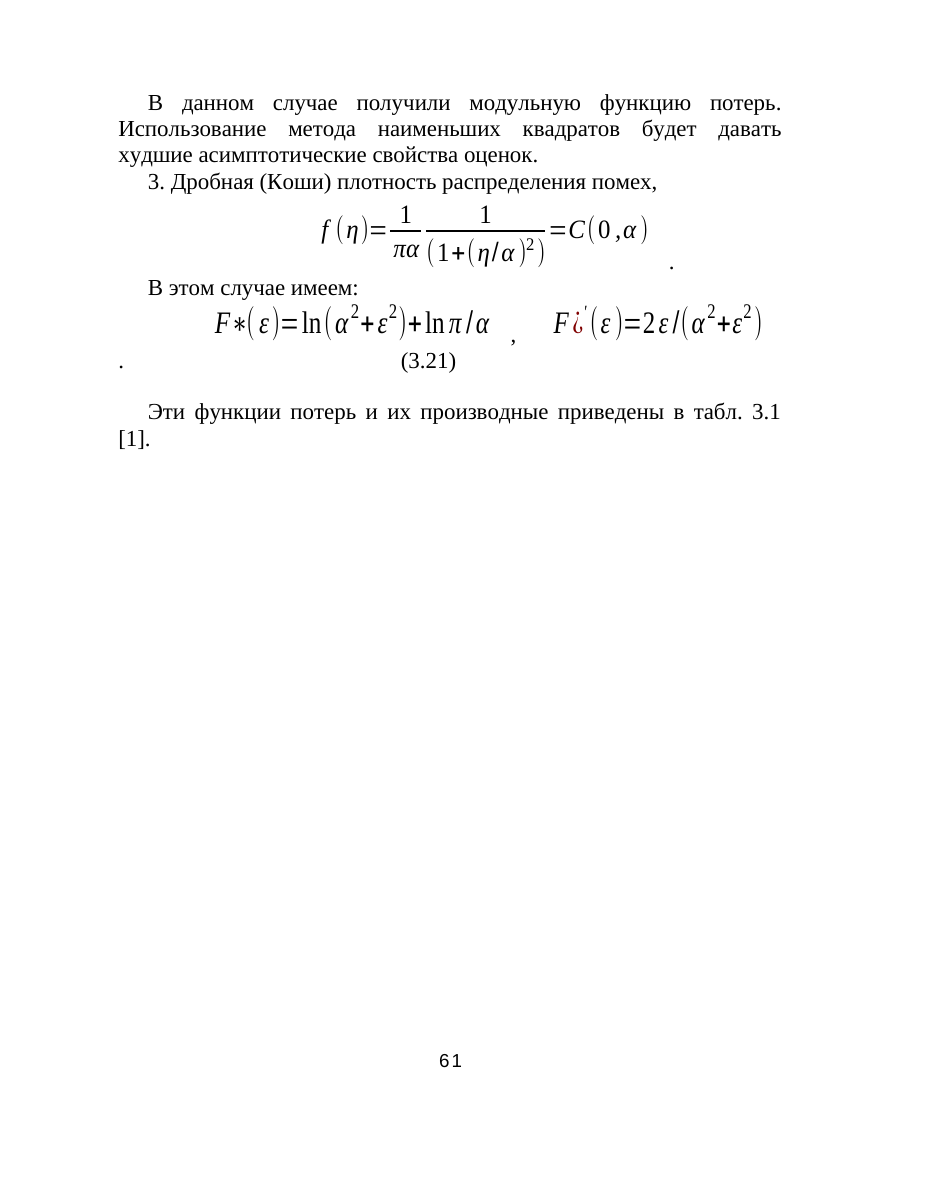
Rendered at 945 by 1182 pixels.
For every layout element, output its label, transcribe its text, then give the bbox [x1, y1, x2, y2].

text , . (3.21) [118, 300, 783, 373]
text 3. Дробная (Коши) плотность распределения помех, [118, 168, 783, 194]
text Эти функции потерь и их производные приведены в табл. 3.1 [1]. [118, 398, 783, 451]
text . [118, 200, 783, 274]
text В этом случае имеем: [118, 274, 783, 300]
text В данном случае получили модульную функцию потерь. Использование метода наименьших квадратов будет давать худшие асимптотические свойства оценок. [118, 89, 783, 168]
